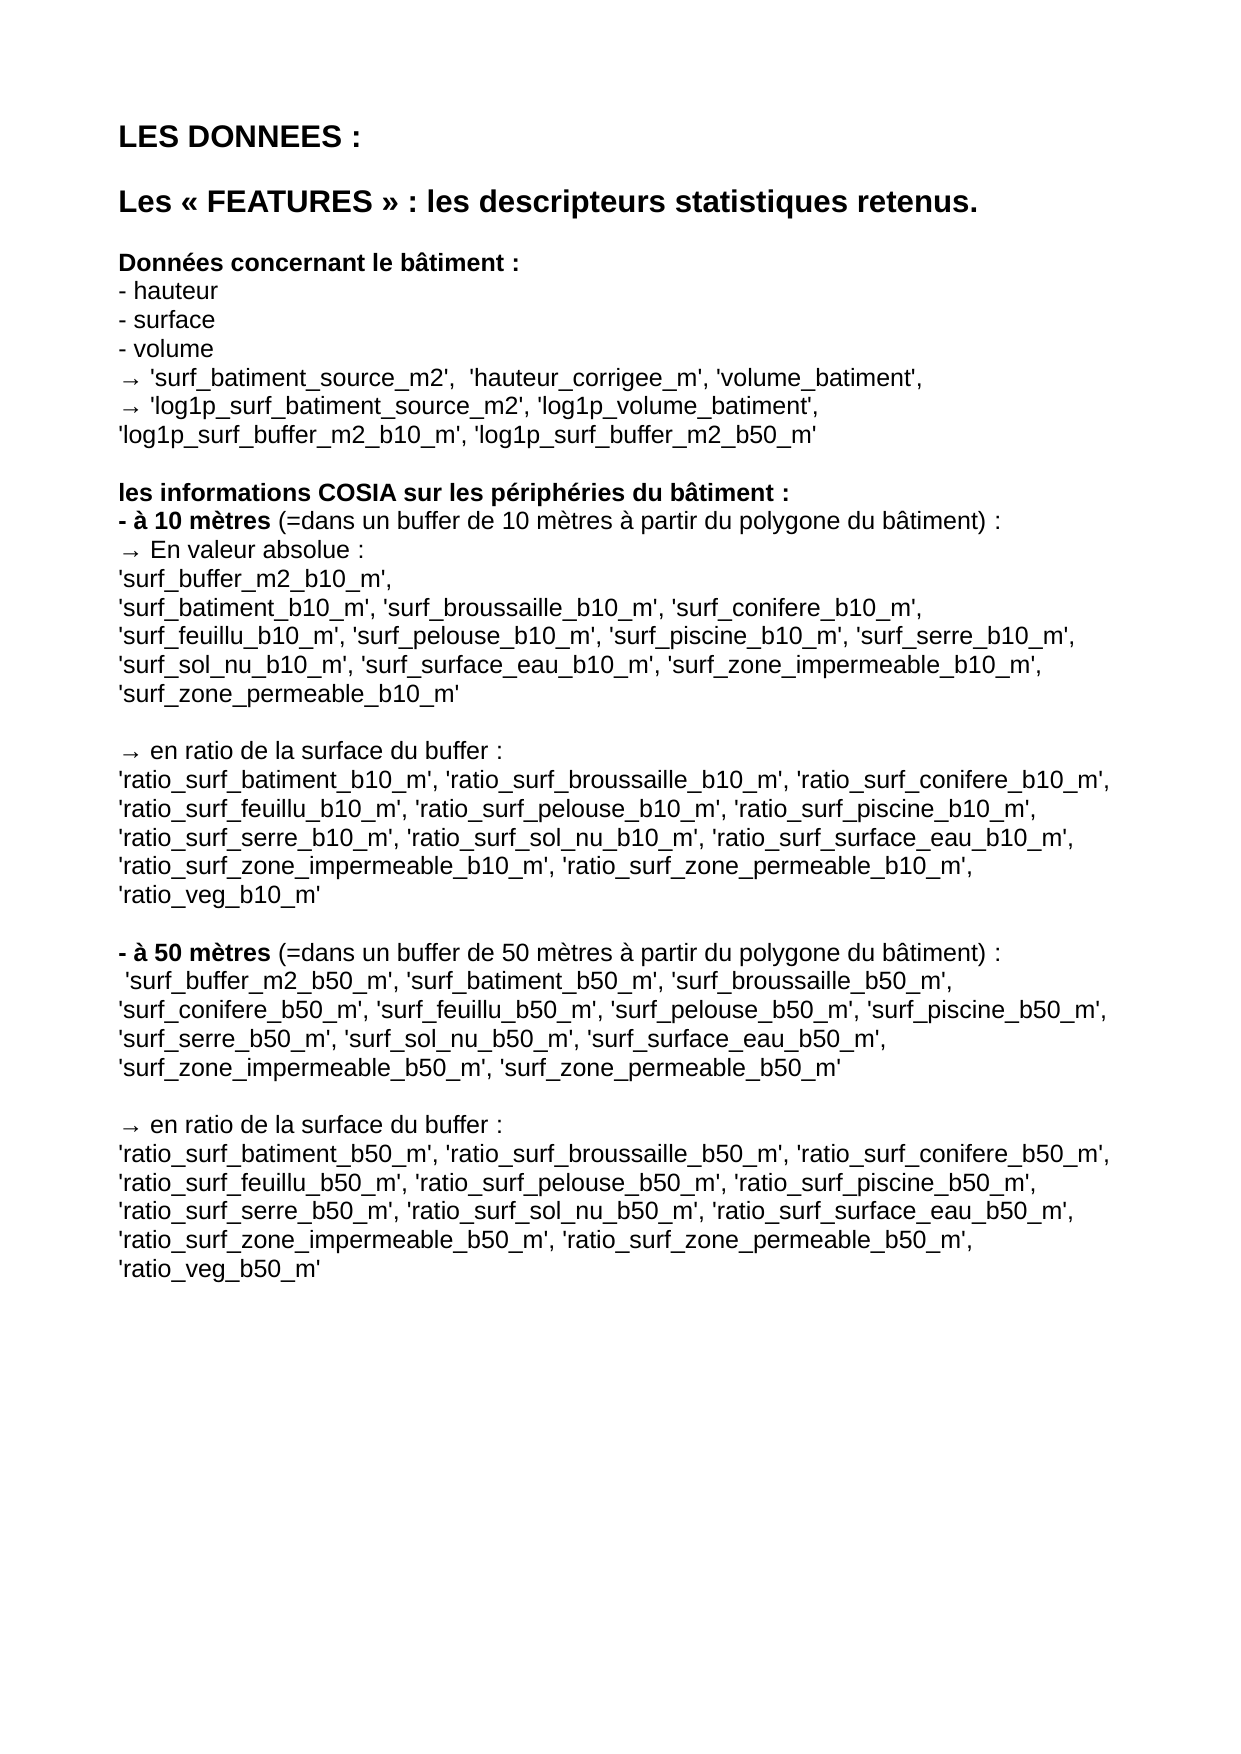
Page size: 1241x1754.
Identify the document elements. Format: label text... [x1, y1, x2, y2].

text 'surf_buffer_m2_b50_m', 'surf_batiment_b50_m', 'surf_broussaille_b50_m', 'surf_conifere_b50_m', 'surf_feuillu_b50_m', 'surf_pelouse_b50_m', 'surf_piscine_b50_m', 'surf_serre_b50_m', 'surf_sol_nu_b50_m', 'surf_surface_eau_b50_m', 'surf_zone_impermeable_b50_m', 'surf_zone_permeable_b50_m' [118, 966, 1122, 1081]
text → en ratio de la surface du buffer : [118, 1110, 1122, 1139]
text Les « FEATURES » : les descripteurs statistiques retenus. [118, 183, 1122, 219]
text 'surf_buffer_m2_b10_m', [118, 564, 1122, 592]
text → en ratio de la surface du buffer : [118, 736, 1122, 765]
text LES DONNEES : [118, 118, 1122, 154]
text - à 10 mètres (=dans un buffer de 10 mètres à partir du polygone du bâtiment) : [118, 506, 1122, 535]
text - volume [118, 334, 1122, 362]
text → 'surf_batiment_source_m2', 'hauteur_corrigee_m', 'volume_batiment', [118, 362, 1122, 391]
text → 'log1p_surf_batiment_source_m2', 'log1p_volume_batiment', 'log1p_surf_buffer_m2_b10_m', 'log1p_surf_buffer_m2_b50_m' [118, 391, 1122, 449]
text - hauteur [118, 276, 1122, 305]
text les informations COSIA sur les périphéries du bâtiment : [118, 477, 1122, 506]
text 'ratio_surf_batiment_b10_m', 'ratio_surf_broussaille_b10_m', 'ratio_surf_conifere_b10_m', 'ratio_surf_feuillu_b10_m', 'ratio_surf_pelouse_b10_m', 'ratio_surf_piscine_b10_m', 'ratio_surf_serre_b10_m', 'ratio_surf_sol_nu_b10_m', 'ratio_surf_surface_eau_b10_m', 'ratio_surf_zone_impermeable_b10_m', 'ratio_surf_zone_permeable_b10_m', [118, 765, 1122, 880]
text - surface [118, 305, 1122, 334]
text → En valeur absolue : [118, 535, 1122, 564]
text - à 50 mètres (=dans un buffer de 50 mètres à partir du polygone du bâtiment) : [118, 937, 1122, 966]
text Données concernant le bâtiment : [118, 247, 1122, 276]
text 'ratio_veg_b10_m' [118, 880, 1122, 909]
text 'surf_batiment_b10_m', 'surf_broussaille_b10_m', 'surf_conifere_b10_m', 'surf_feuillu_b10_m', 'surf_pelouse_b10_m', 'surf_piscine_b10_m', 'surf_serre_b10_m', 'surf_sol_nu_b10_m', 'surf_surface_eau_b10_m', 'surf_zone_impermeable_b10_m', 'surf_zone_permeable_b10_m' [118, 592, 1122, 707]
text 'ratio_surf_batiment_b50_m', 'ratio_surf_broussaille_b50_m', 'ratio_surf_conifere_b50_m', 'ratio_surf_feuillu_b50_m', 'ratio_surf_pelouse_b50_m', 'ratio_surf_piscine_b50_m', 'ratio_surf_serre_b50_m', 'ratio_surf_sol_nu_b50_m', 'ratio_surf_surface_eau_b50_m', 'ratio_surf_zone_impermeable_b50_m', 'ratio_surf_zone_permeable_b50_m', 'ratio_veg_b50_m' [118, 1139, 1122, 1282]
